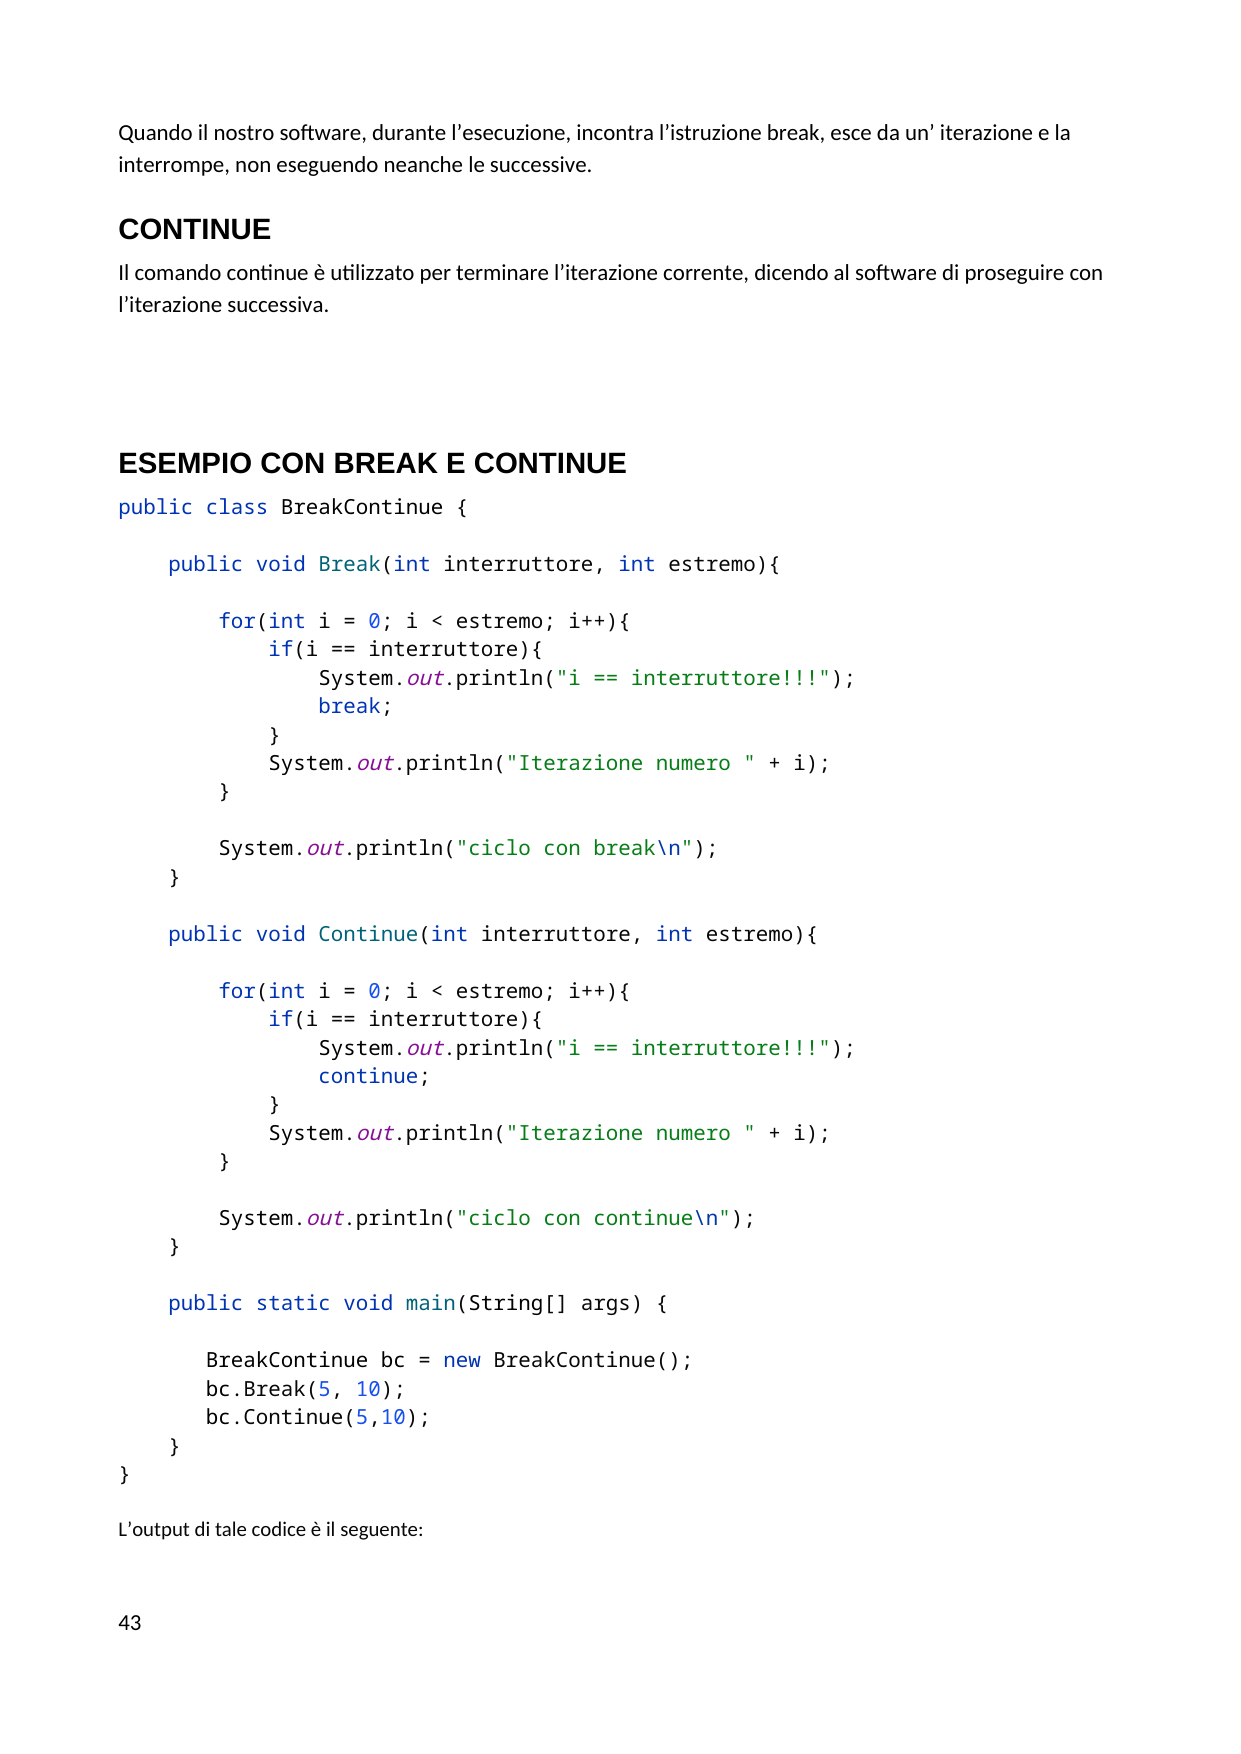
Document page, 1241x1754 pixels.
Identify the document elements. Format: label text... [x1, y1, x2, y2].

subtitle ESEMPIO CON BREAK E CONTINUE [118, 446, 1122, 480]
text L’output di tale codice è il seguente: [118, 1516, 1122, 1541]
text public class BreakContinue { public void Break(int interruttore, int estremo){ for(int i = 0; i < estremo; i++){ if(i == interruttore){ System.out.println("i == interruttore!!!"); break; } System.out.println("Iterazione numero " + i); } System.out.println("ciclo con break\n"); } public void Continue(int interruttore, int estremo){ for(int i = 0; i < estremo; i++){ if(i == interruttore){ System.out.println("i == interruttore!!!"); continue; } System.out.println("Iterazione numero " + i); } System.out.println("ciclo con continue\n"); } public static void main(String[] args) { BreakContinue bc = new BreakContinue(); bc.Break(5, 10); bc.Continue(5,10); } } [118, 492, 1122, 1516]
text Il comando continue è utilizzato per terminare l’iterazione corrente, dicendo al software di proseguire con l’iterazione successiva. [118, 258, 1122, 318]
subtitle CONTINUE [118, 212, 1122, 245]
text Quando il nostro software, durante l’esecuzione, incontra l’istruzione break, esce da un’ iterazione e la interrompe, non eseguendo neanche le successive. [118, 118, 1122, 178]
